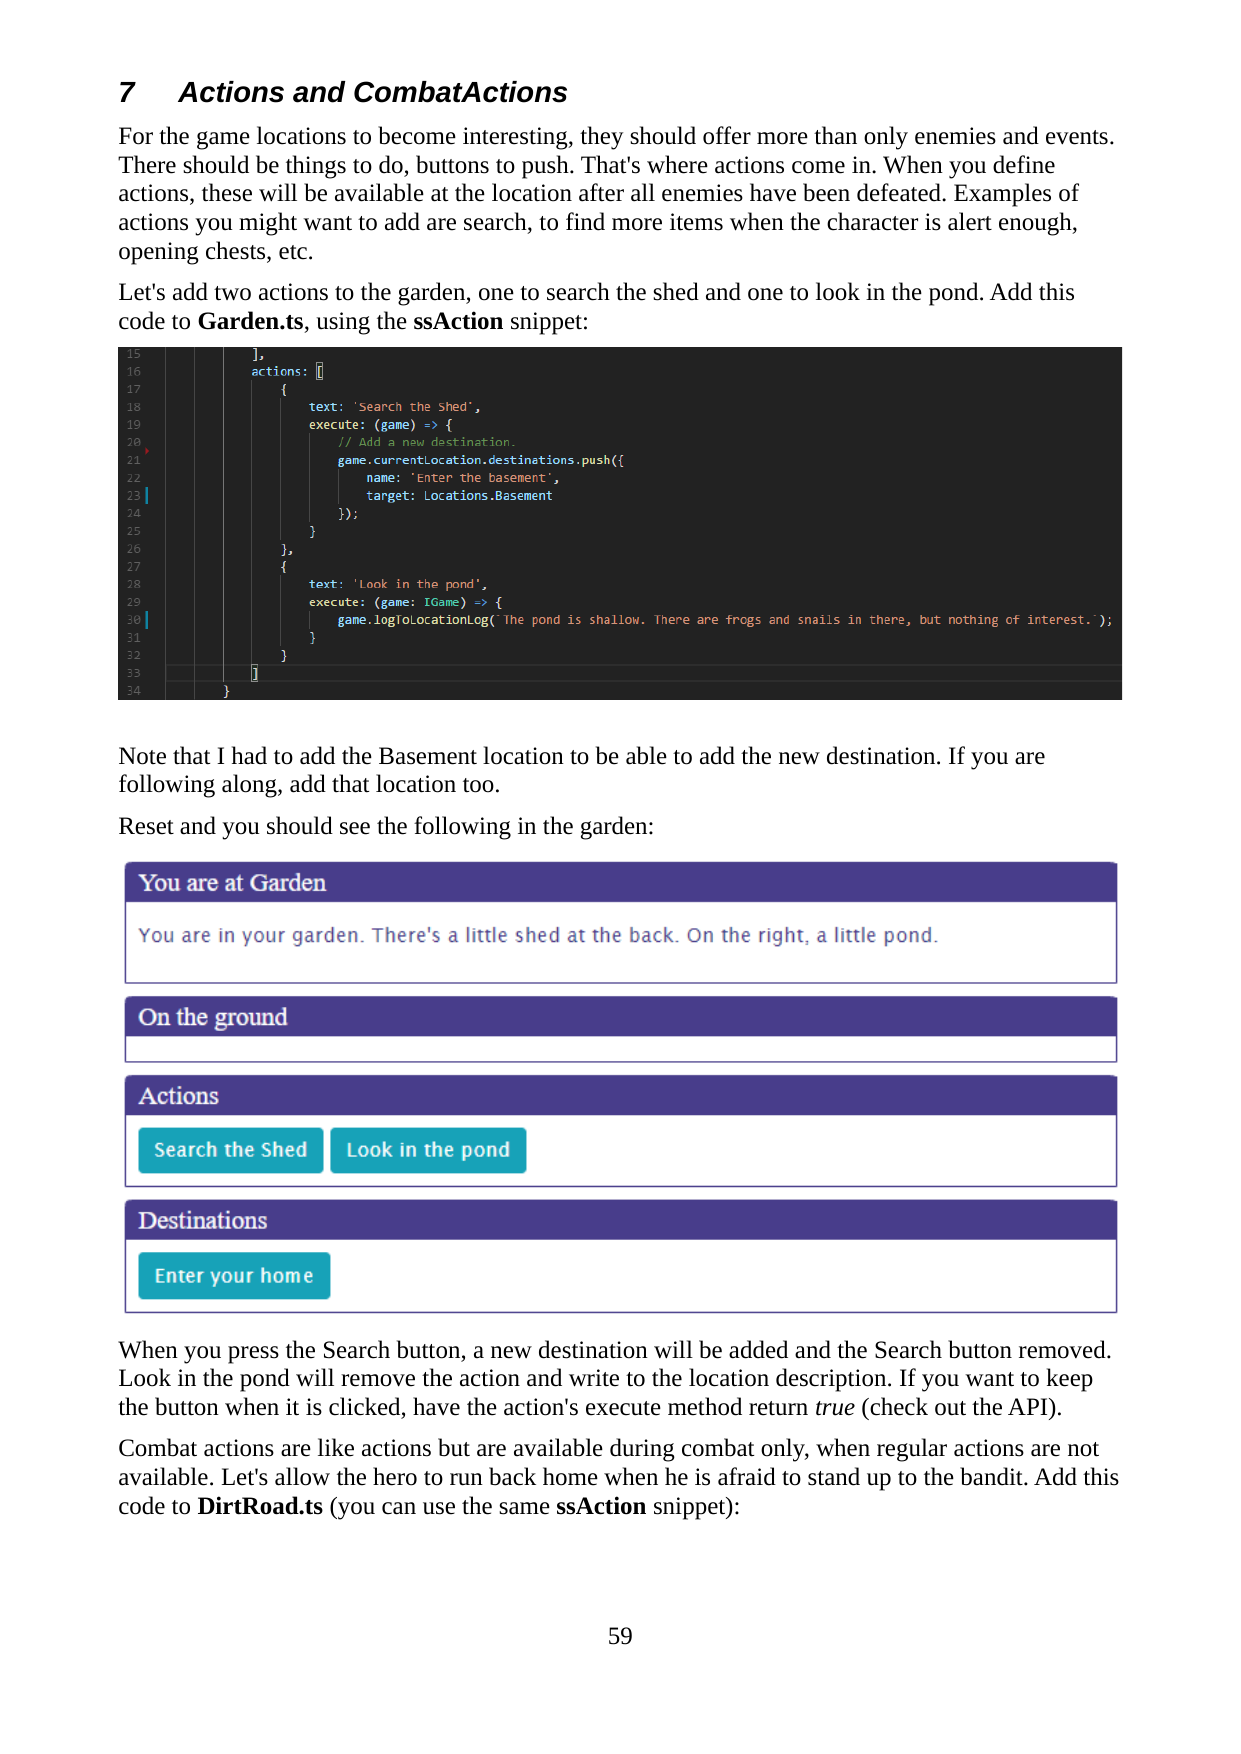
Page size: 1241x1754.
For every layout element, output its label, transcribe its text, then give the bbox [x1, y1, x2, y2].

text Reset and you should see the following in the garden: [118, 811, 1122, 839]
text Combat actions are like actions but are available during combat only, when regular actions are not available. Let's allow the hero to run back home when he is afraid to stand up to the bandit. Add this code to DirtRoad.ts (you can use the same ssAction snippet): [118, 1433, 1122, 1520]
text For the game locations to become interesting, they should offer more than only enemies and events. There should be things to do, buttons to push. That's where actions come in. When you define actions, these will be available at the location after all enemies have been defeated. Examples of actions you might want to add are search, to find more items when the character is alert enough, opening chests, etc. [118, 121, 1122, 265]
text Note that I had to add the Basement location to be able to add the new destination. If you are following along, add that location too. [118, 741, 1122, 798]
subtitle Actions and CombatActions [118, 75, 1122, 108]
text Let's add two actions to the garden, one to search the shed and one to look in the pond. Add this code to Garden.ts, using the ssAction snippet: [118, 277, 1122, 335]
text When you press the Search button, a new destination will be added and the Search button removed. Look in the pond will remove the action and write to the location description. If you want to keep the button when it is clicked, have the action's execute method return true (check out the API). [118, 1335, 1122, 1421]
